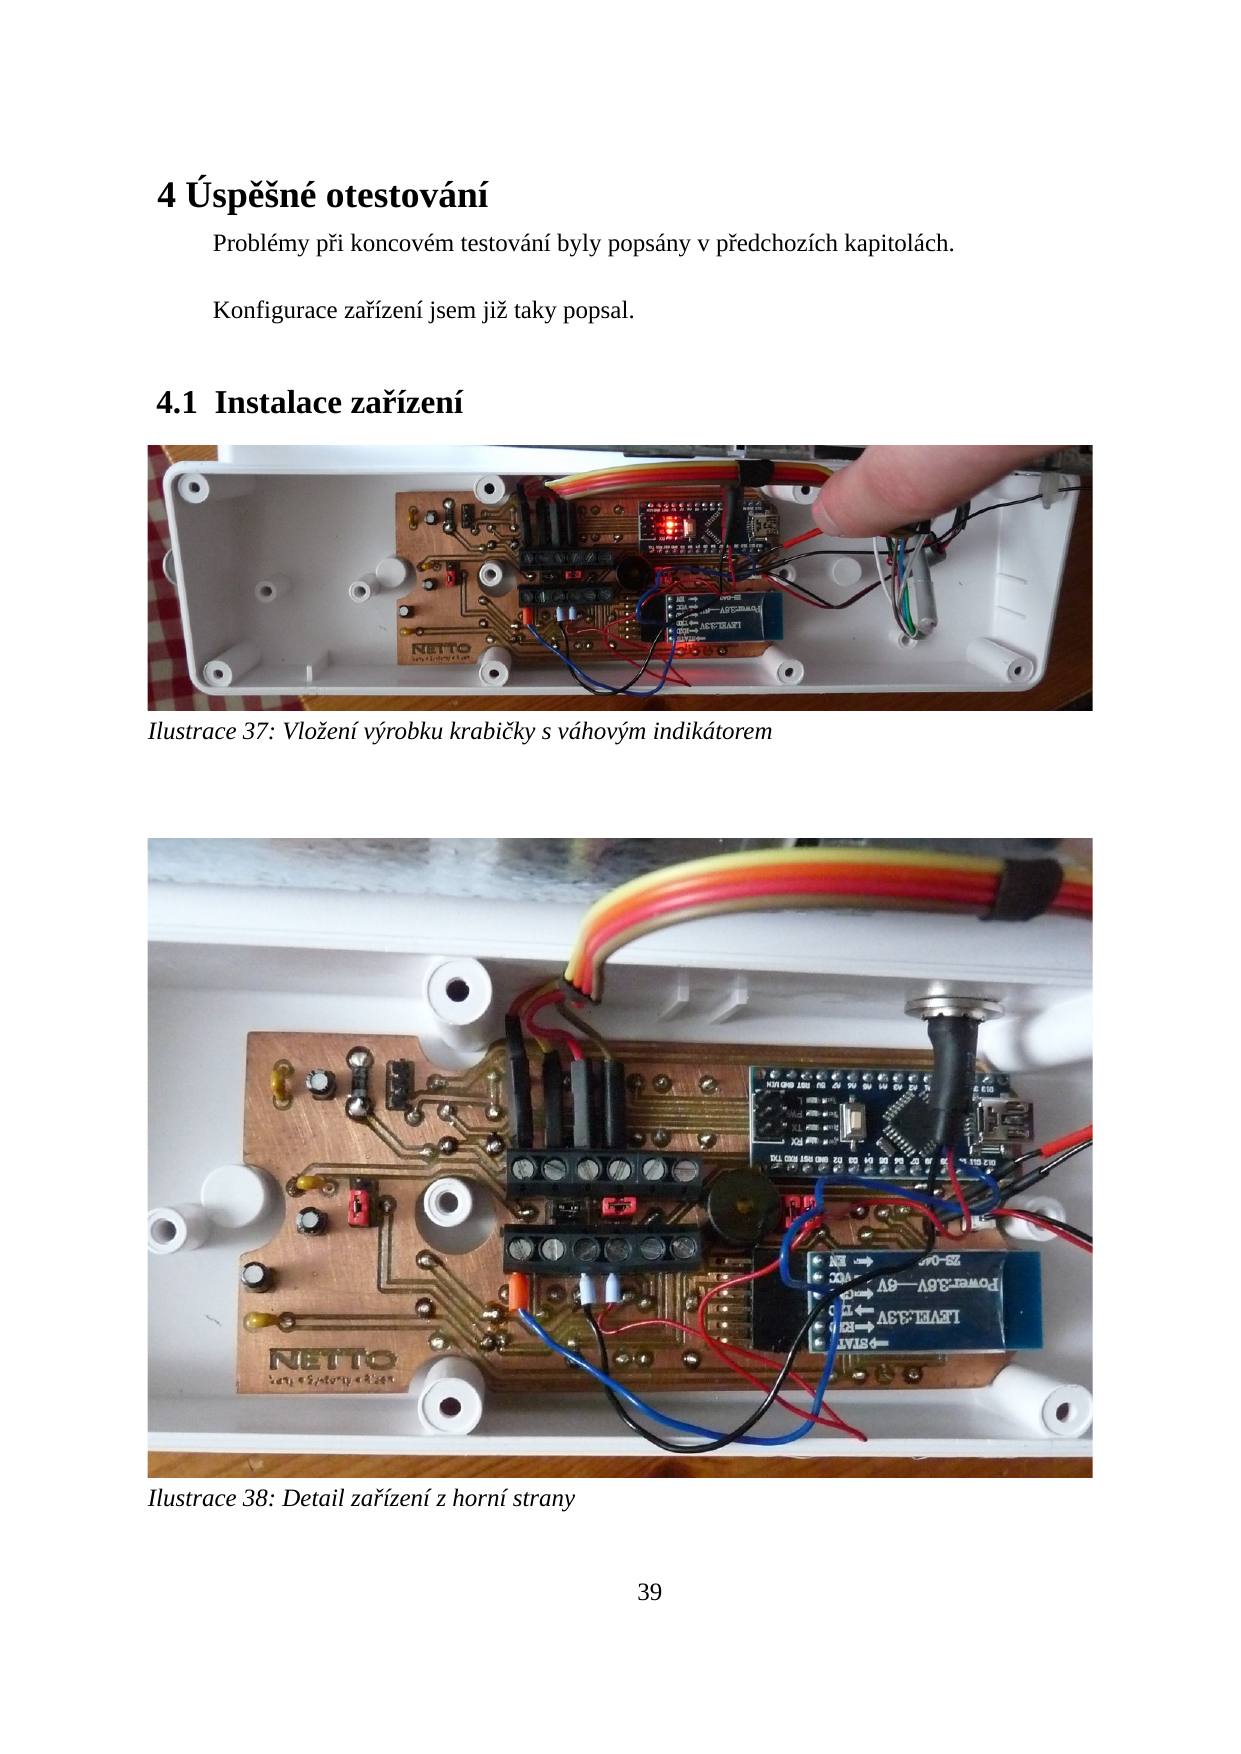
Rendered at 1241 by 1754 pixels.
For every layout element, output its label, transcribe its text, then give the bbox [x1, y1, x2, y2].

subtitle Instalace zařízení [148, 382, 1093, 421]
text Konfigurace zařízení jsem již taky popsal. [148, 295, 1093, 323]
text Ilustrace 37: Vložení výrobku krabičky s váhovým indikátorem [148, 711, 1093, 744]
text Problémy při koncovém testování byly popsány v předchozích kapitolách. [148, 228, 1093, 257]
subtitle Úspěšné otestování [148, 172, 1093, 216]
picture [147, 838, 1093, 1478]
picture [147, 445, 1093, 711]
text Ilustrace 38: Detail zařízení z horní strany [148, 1478, 1093, 1512]
